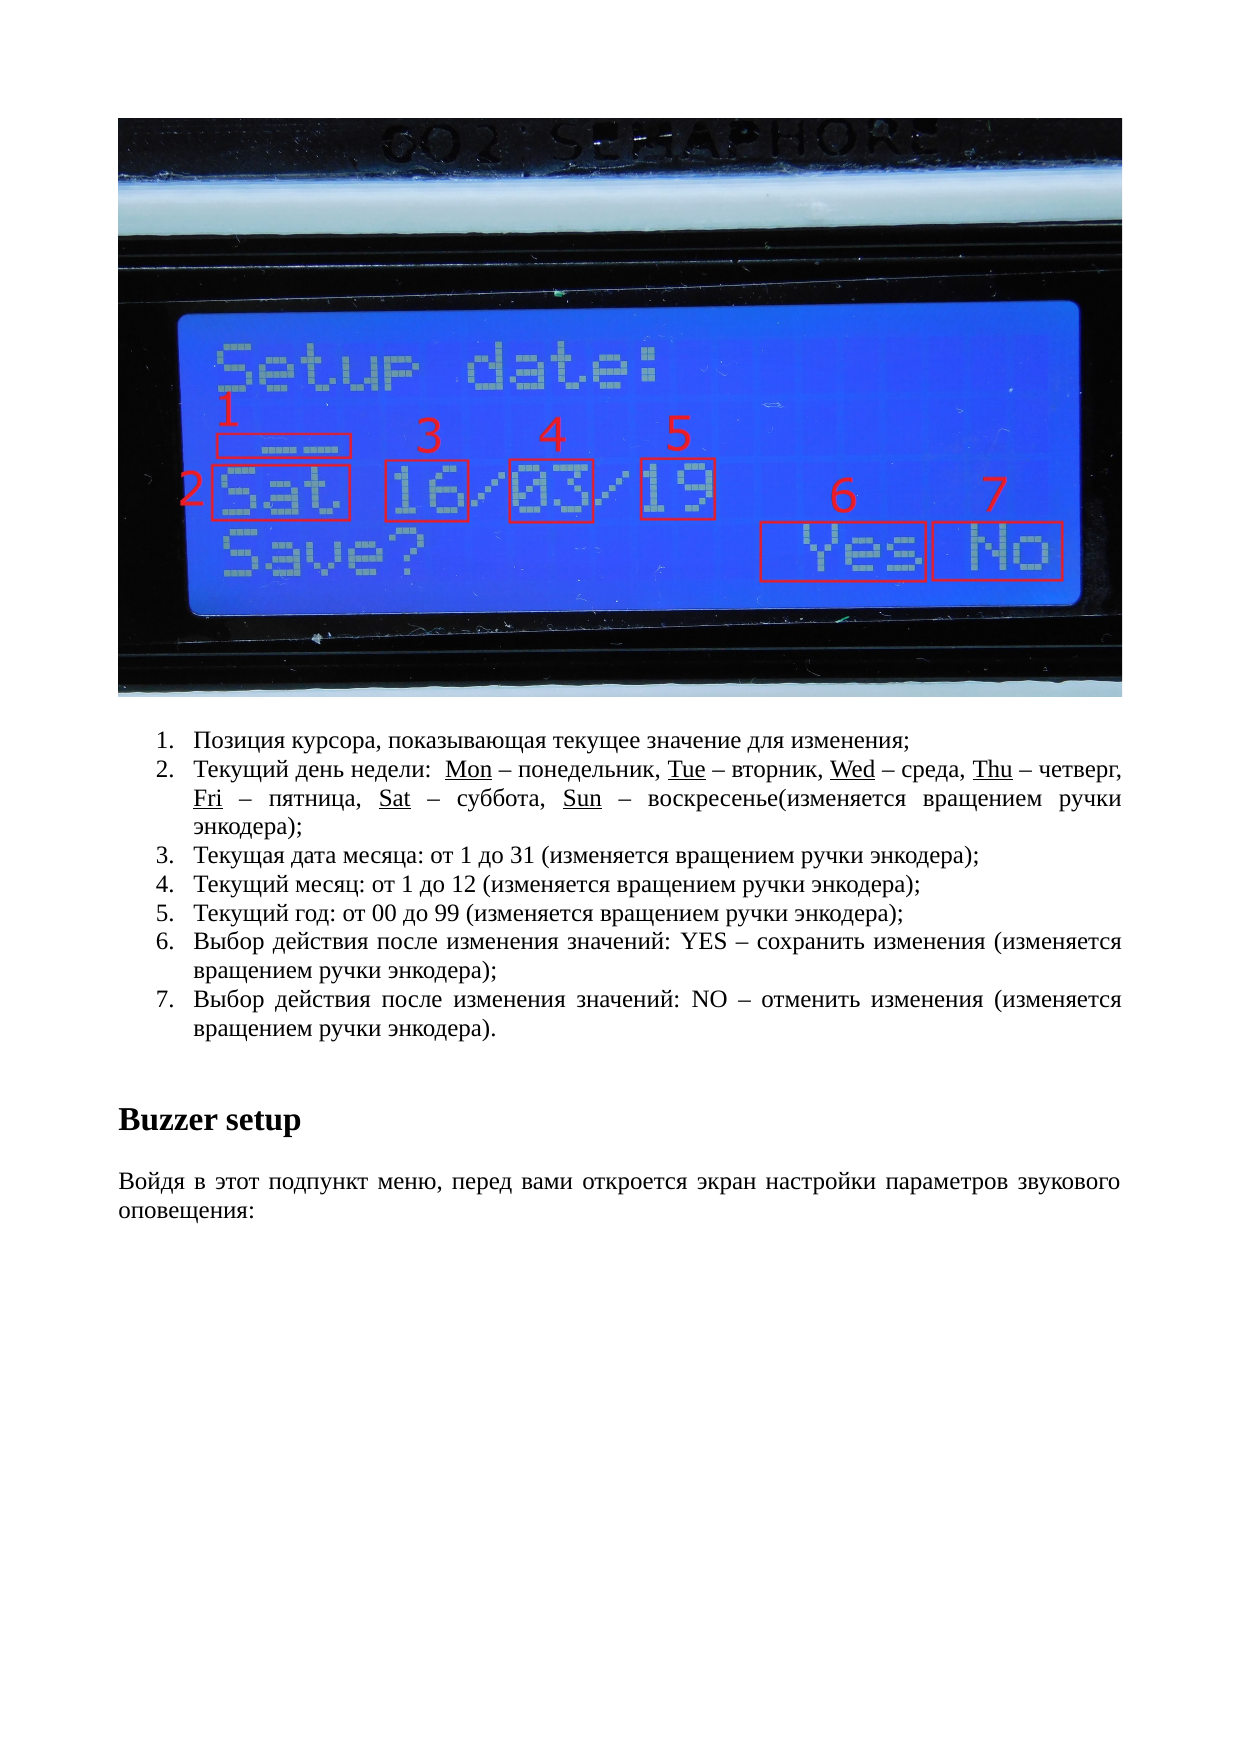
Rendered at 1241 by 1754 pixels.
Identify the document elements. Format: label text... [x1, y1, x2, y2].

text Войдя в этот подпункт меню, перед вами откроется экран настройки параметров звукового оповещения: [118, 1166, 1122, 1223]
list Текущий год: от 00 до 99 (изменяется вращением ручки энкодера); [156, 898, 1122, 926]
list Текущий месяц: от 1 до 12 (изменяется вращением ручки энкодера); [156, 869, 1122, 898]
list Текущий день недели: Mon – понедельник, Tue – вторник, Wed – среда, Thu – четверг, Fri – пятница, Sat – суббота, Sun – воскресенье(изменяется вращением ручки энкодера); [156, 754, 1122, 840]
list Выбор действия после изменения значений: YES – сохранить изменения (изменяется вращением ручки энкодера); [156, 926, 1122, 984]
text Buzzer setup [118, 1099, 1122, 1137]
list Текущая дата месяца: от 1 до 31 (изменяется вращением ручки энкодера); [156, 840, 1122, 869]
list Позиция курсора, показывающая текущее значение для изменения; [156, 725, 1122, 754]
list Выбор действия после изменения значений: NO – отменить изменения (изменяется вращением ручки энкодера). [156, 984, 1122, 1041]
picture [118, 118, 1123, 697]
